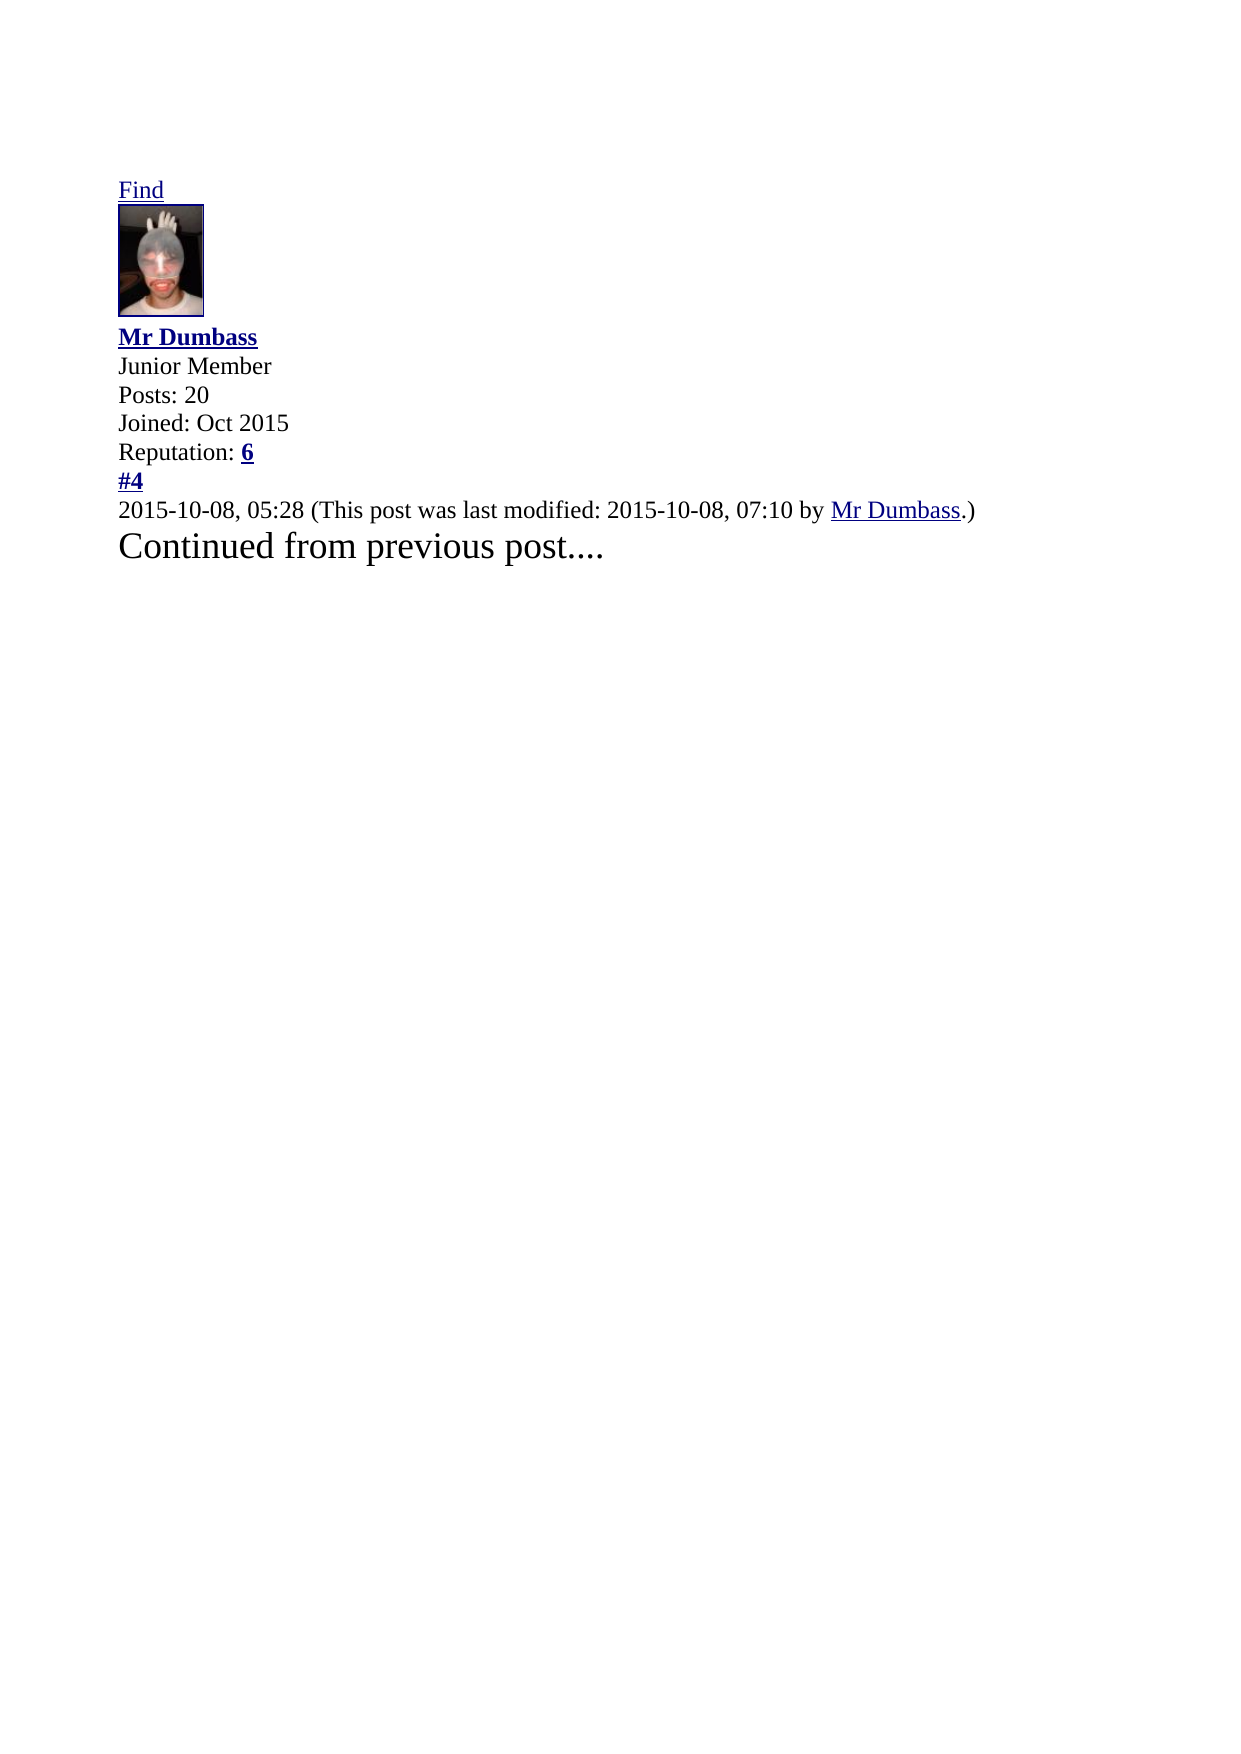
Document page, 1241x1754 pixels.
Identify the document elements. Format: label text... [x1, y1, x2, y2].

text #4 [118, 466, 1122, 495]
text Find [118, 176, 1122, 204]
text Mr Dumbass Junior Member [118, 322, 1122, 380]
text Posts: 20 Joined: Oct 2015 Reputation: 6 [118, 380, 1122, 466]
text 2015-10-08, 05:28 (This post was last modified: 2015-10-08, 07:10 by Mr Dumbass.) [118, 495, 1122, 523]
picture [120, 206, 203, 315]
text Continued from previous post.... [118, 523, 1122, 567]
